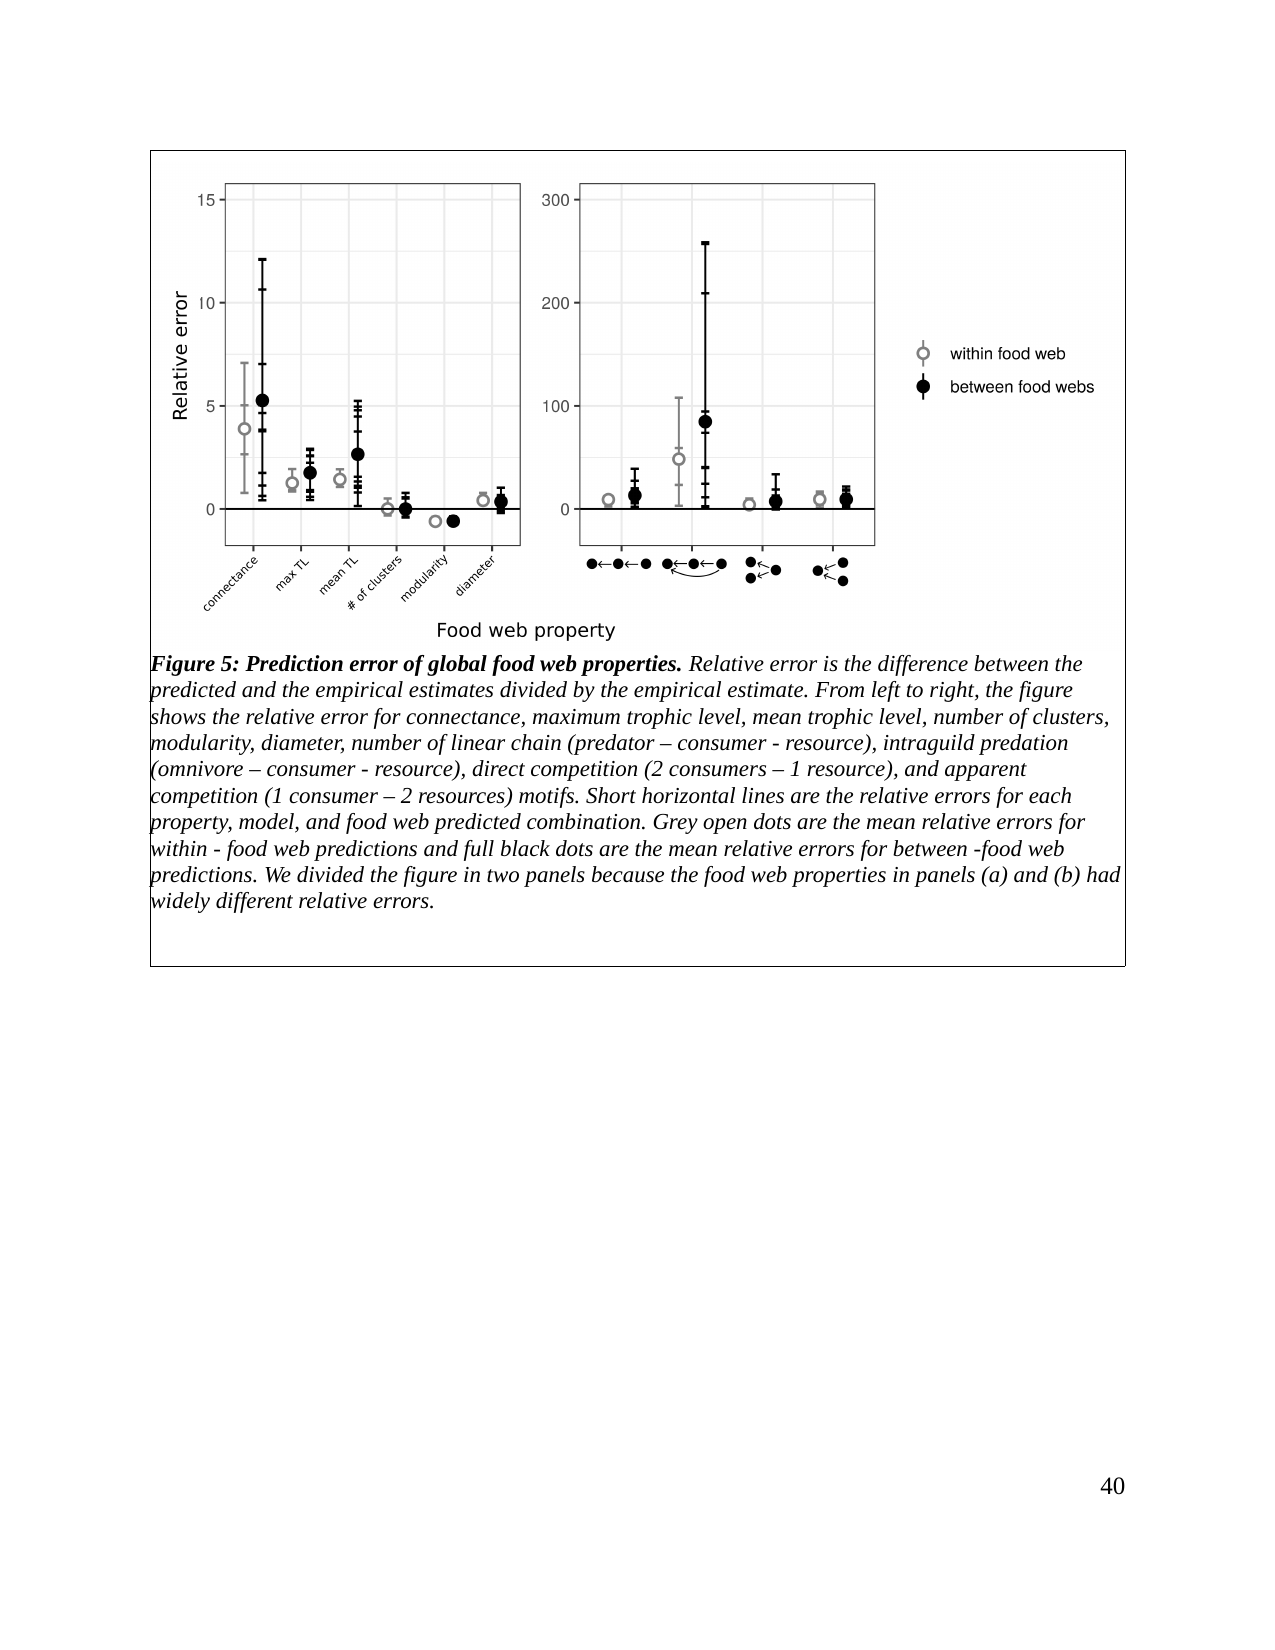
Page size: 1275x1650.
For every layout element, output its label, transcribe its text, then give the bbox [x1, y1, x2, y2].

text Figure 5: Prediction error of global food web properties. Relative error is the difference between the predicted and the empirical estimates divided by the empirical estimate. From left to right, the figure shows the relative error for connectance, maximum trophic level, mean trophic level, number of clusters, modularity, diameter, number of linear chain (predator – consumer - resource), intraguild predation (omnivore – consumer - resource), direct competition (2 consumers – 1 resource), and apparent competition (1 consumer – 2 resources) motifs. Short horizontal lines are the relative errors for each property, model, and food web predicted combination. Grey open dots are the mean relative errors for within - food web predictions and full black dots are the mean relative errors for between -food web predictions. We divided the figure in two panels because the food web properties in panels (a) and (b) had widely different relative errors. [151, 651, 1125, 914]
picture [151, 162, 1125, 651]
